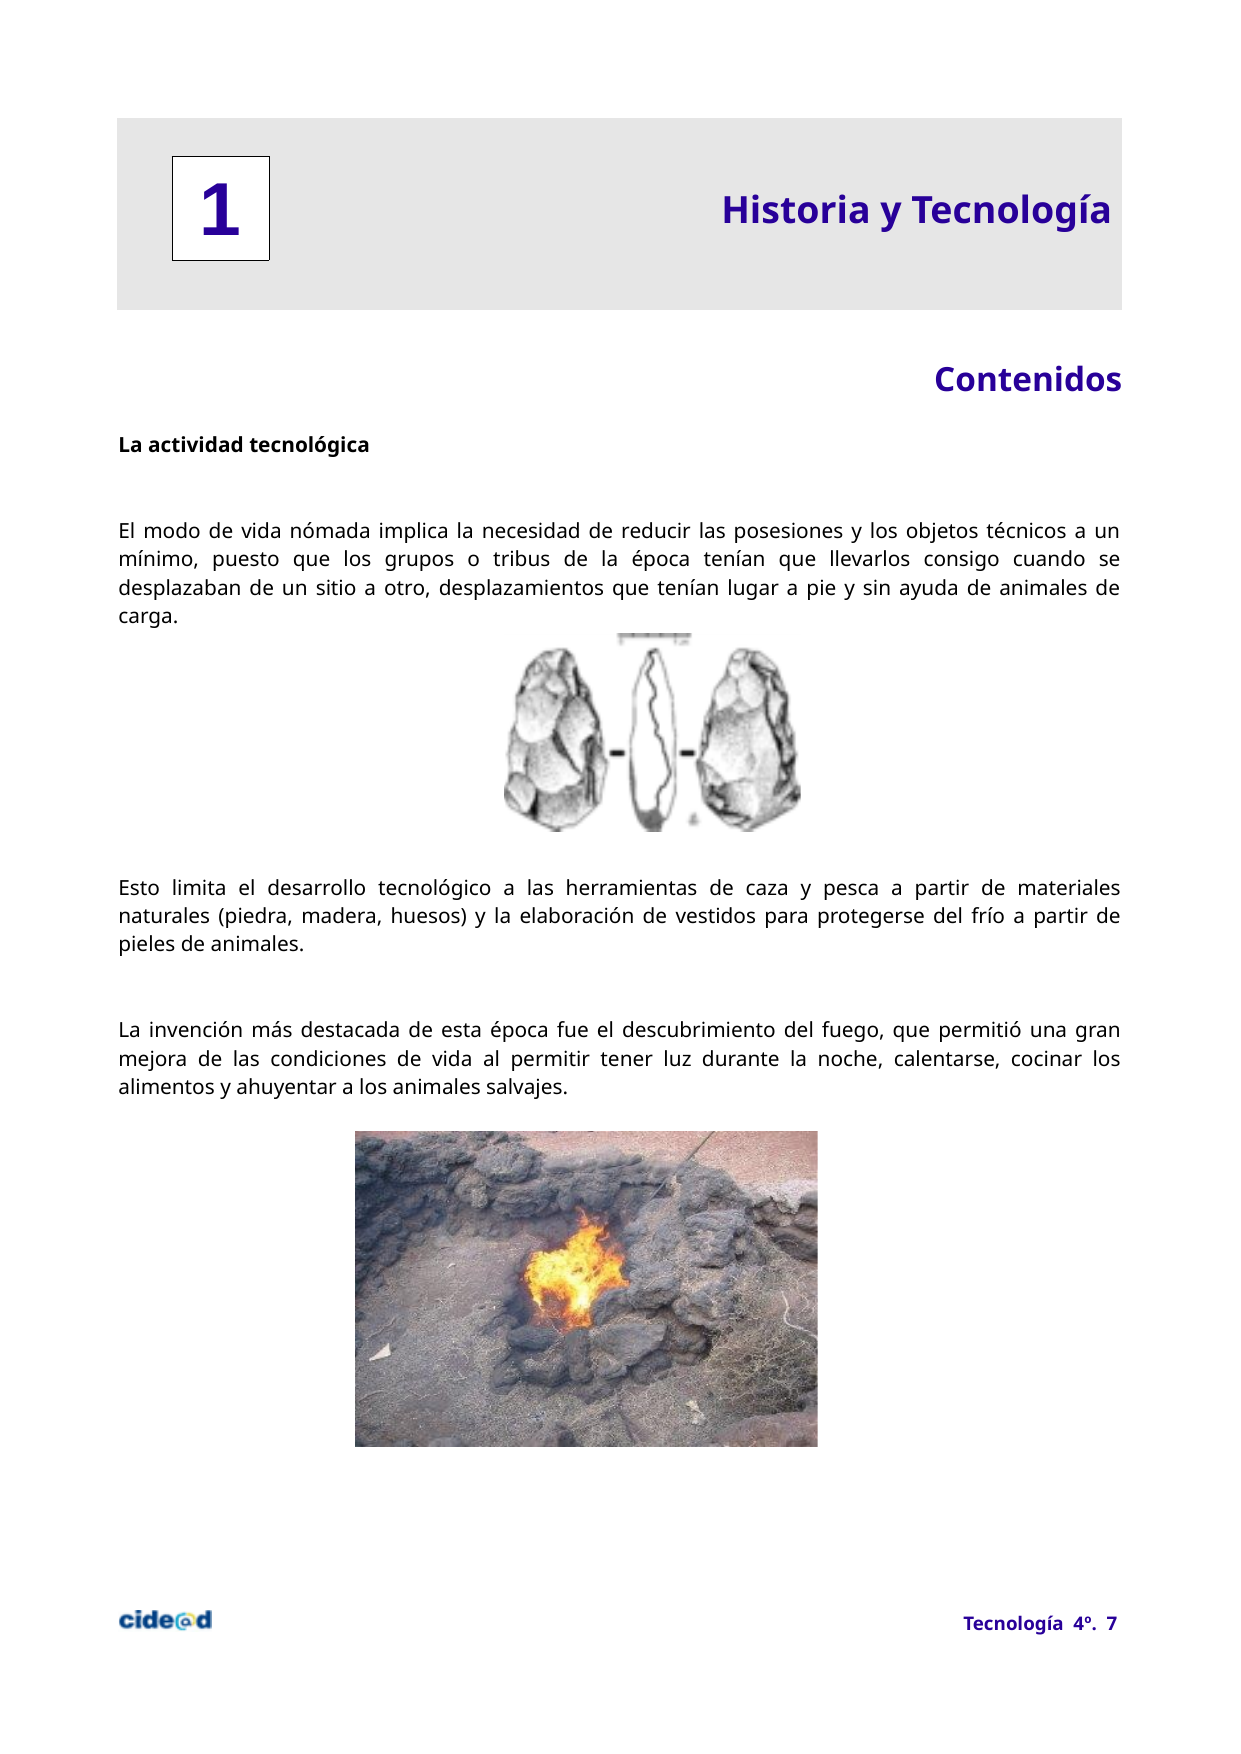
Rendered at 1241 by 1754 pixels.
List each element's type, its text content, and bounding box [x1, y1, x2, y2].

text La invención más destacada de esta época fue el descubrimiento del fuego, que permitió una gran mejora de las condiciones de vida al permitir tener luz durante la noche, calentarse, cocinar los alimentos y ahuyentar a los animales salvajes. [118, 1016, 1122, 1101]
text Esto limita el desarrollo tecnológico a las herramientas de caza y pesca a partir de materiales naturales (piedra, madera, huesos) y la elaboración de vestidos para protegerse del frío a partir de pieles de animales. [118, 873, 1122, 958]
text El modo de vida nómada implica la necesidad de reducir las posesiones y los objetos técnicos a un mínimo, puesto que los grupos o tribus de la época tenían que llevarlos consigo cuando se desplazaban de un sitio a otro, desplazamientos que tenían lugar a pie y sin ayuda de animales de carga. [118, 516, 1122, 629]
text La actividad tecnológica [118, 430, 1122, 458]
picture [118, 1610, 212, 1632]
picture [504, 633, 801, 832]
picture [355, 1131, 818, 1447]
text Contenidos [118, 356, 1122, 401]
table_header Historia y Tecnología [117, 118, 1122, 310]
